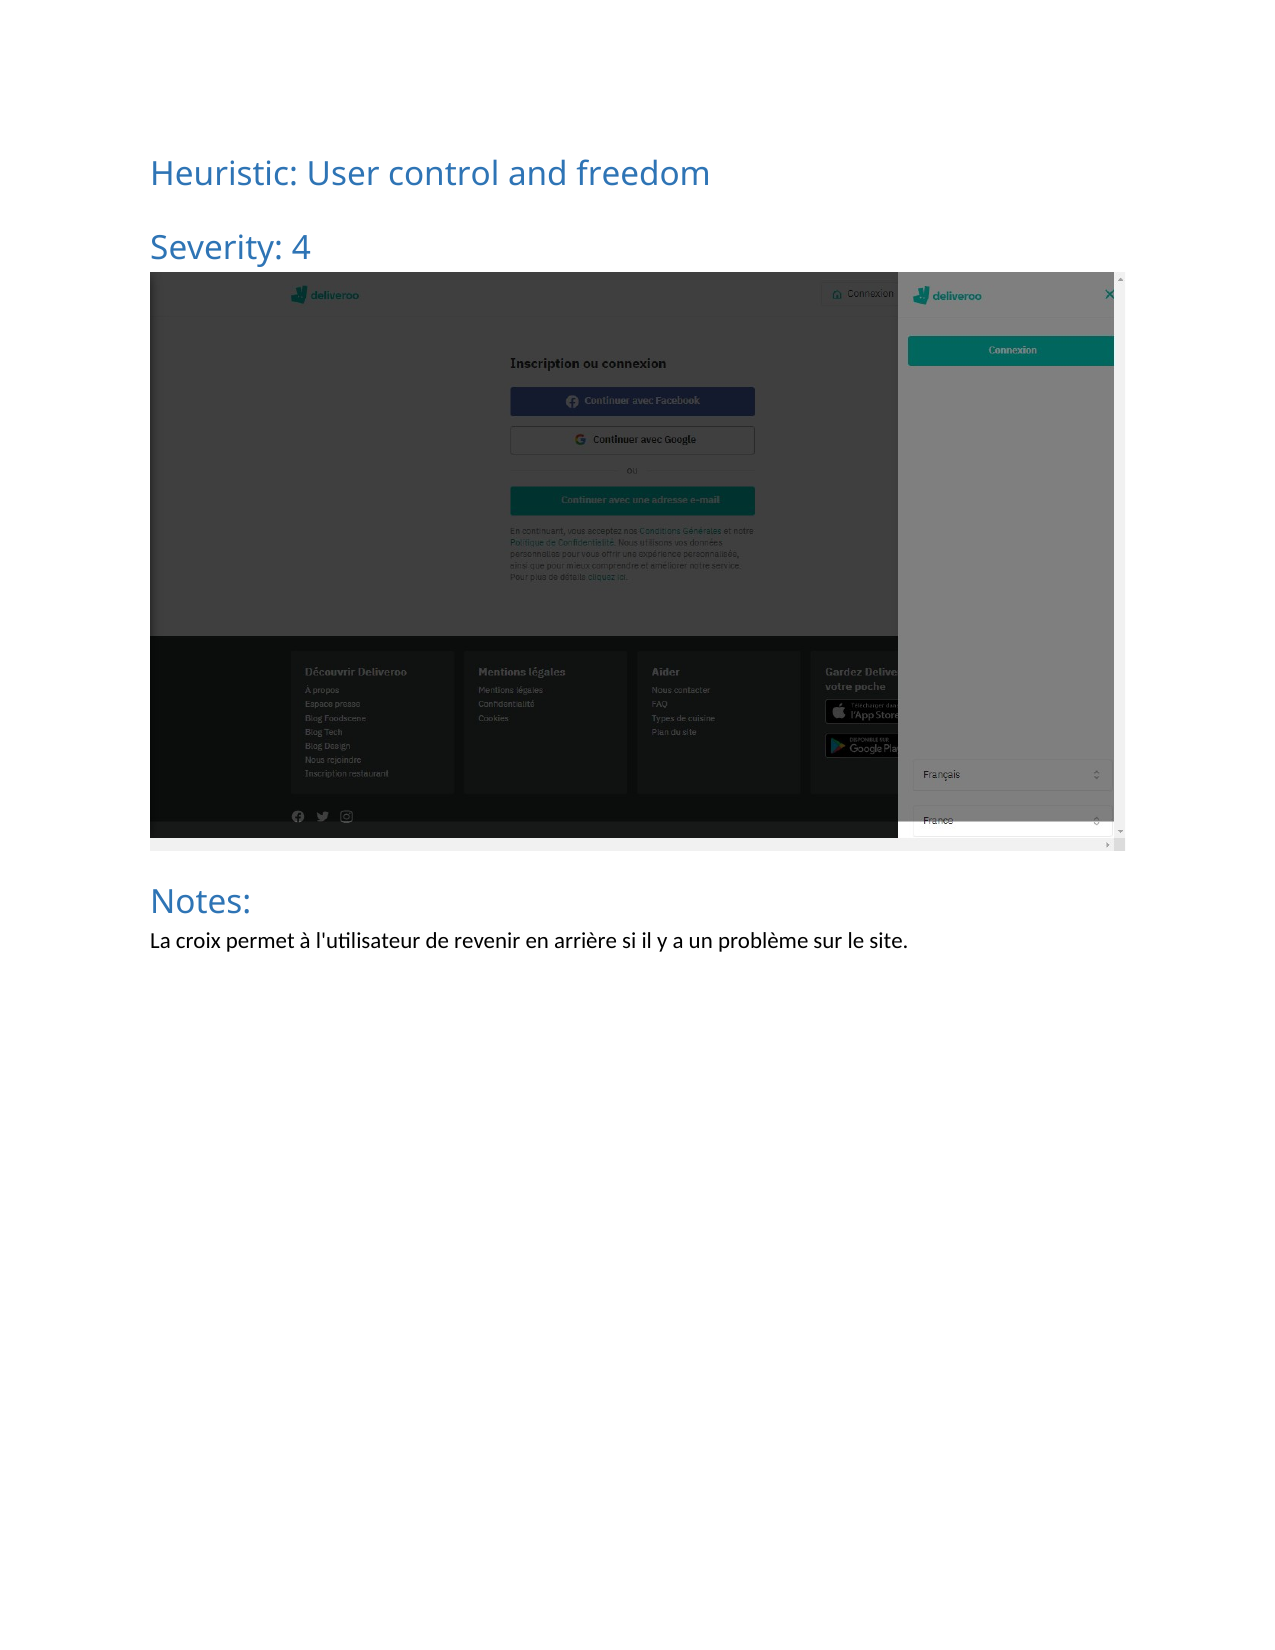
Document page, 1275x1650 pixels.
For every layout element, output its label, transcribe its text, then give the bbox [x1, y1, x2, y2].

subtitle Heuristic: User control and freedom [150, 150, 1125, 195]
picture [150, 272, 1125, 851]
text La croix permet à l'utilisateur de revenir en arrière si il y a un problème sur le site. [150, 926, 1125, 954]
subtitle Severity: 4 [150, 224, 1125, 269]
subtitle Notes: [150, 877, 1125, 923]
